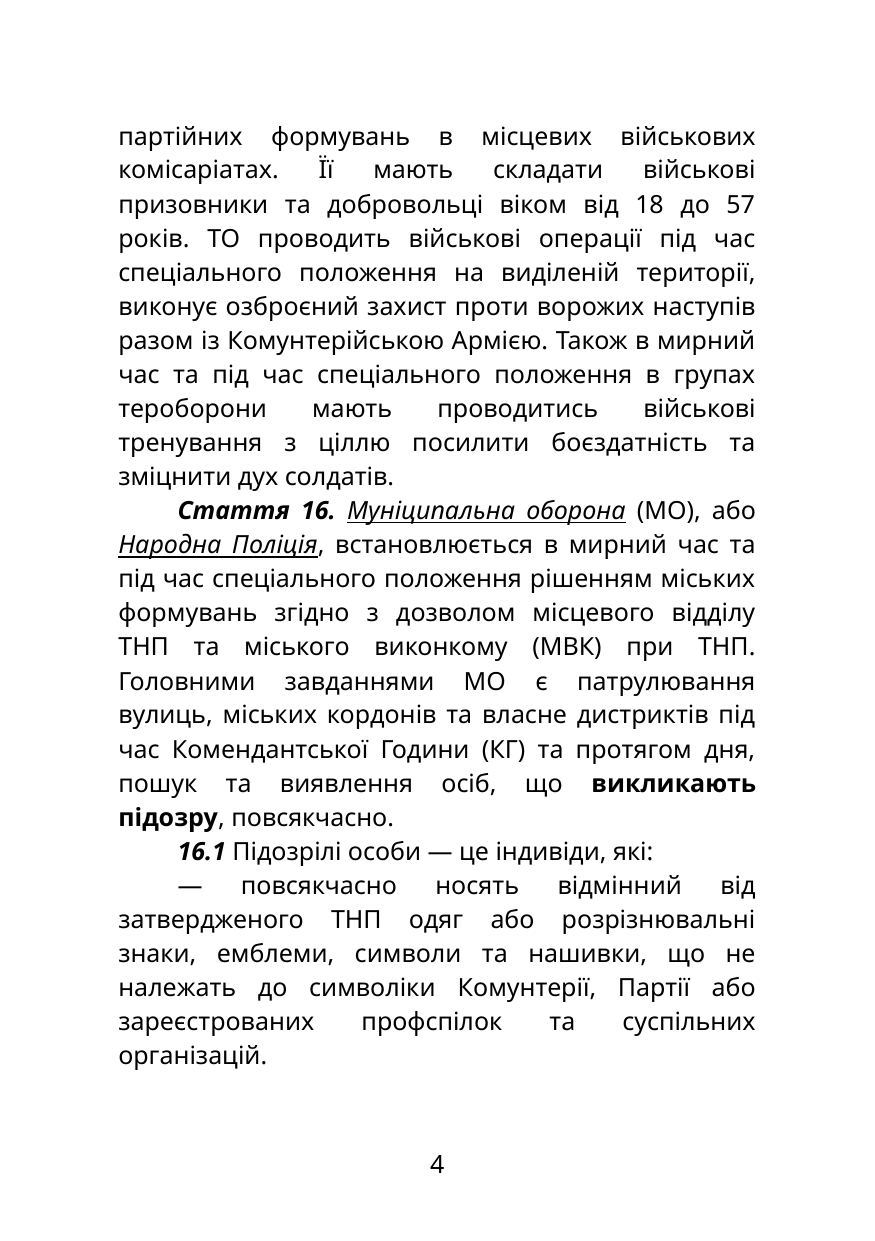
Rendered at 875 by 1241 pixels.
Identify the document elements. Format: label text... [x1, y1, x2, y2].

text 16.1 Підозрілі особи — це індивіди, які: [118, 833, 756, 867]
text партійних формувань в місцевих військових комісаріатах. Її мають складати військові призовники та добровольці віком від 18 до 57 років. ТО проводить військові операції під час спеціального положення на виділеній території, виконує озброєний захист проти ворожих наступів разом із Комунтерійською Армією. Також в мирний час та під час спеціального положення в групах тероборони мають проводитись військові тренування з ціллю посилити боєздатність та зміцнити дух солдатів. [118, 118, 756, 493]
text Стаття 16. Муніципальна оборона (МО), або Народна Поліція, встановлюється в мирний час та під час спеціального положення рішенням міських формувань згідно з дозволом місцевого відділу ТНП та міського виконкому (МВК) при ТНП. Головними завданнями МО є патрулювання вулиць, міських кордонів та власне дистриктів під час Комендантської Години (КГ) та протягом дня, пошук та виявлення осіб, що викликають підозру, повсякчасно. [118, 493, 756, 833]
text — повсякчасно носять відмінний від затвердженого ТНП одяг або розрізнювальні знаки, емблеми, символи та нашивки, що не належать до символіки Комунтерії, Партії або зареєстрованих профспілок та суспільних організацій. [118, 867, 756, 1072]
